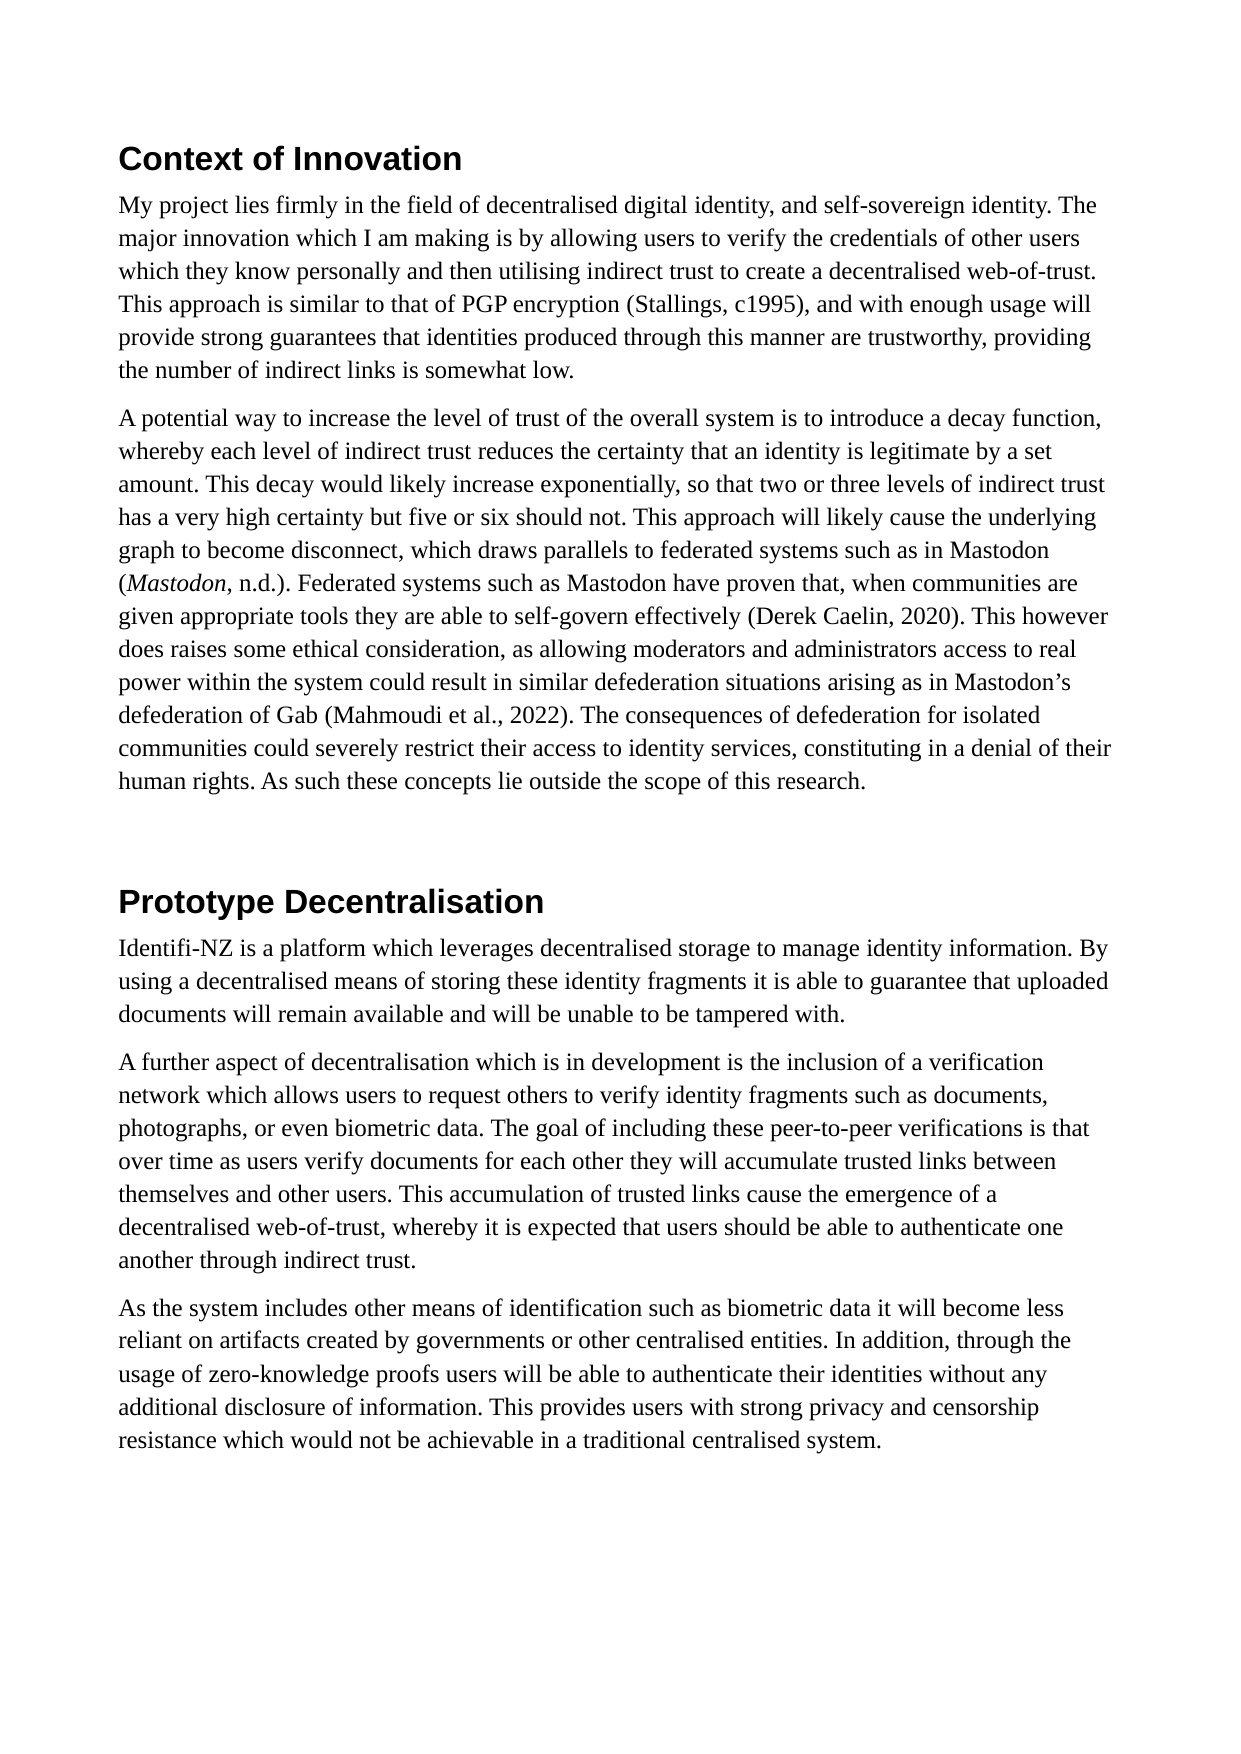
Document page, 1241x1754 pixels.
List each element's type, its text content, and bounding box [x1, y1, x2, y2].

text A potential way to increase the level of trust of the overall system is to introduce a decay function, whereby each level of indirect trust reduces the certainty that an identity is legitimate by a set amount. This decay would likely increase exponentially, so that two or three levels of indirect trust has a very high certainty but five or six should not. This approach will likely cause the underlying graph to become disconnect, which draws parallels to federated systems such as in Mastodon (Mastodon, n.d.). Federated systems such as Mastodon have proven that, when communities are given appropriate tools they are able to self-govern effectively (Derek Caelin, 2020). This however does raises some ethical consideration, as allowing moderators and administrators access to real power within the system could result in similar defederation situations arising as in Mastodon’s defederation of Gab (Mahmoudi et al., 2022). The consequences of defederation for isolated communities could severely restrict their access to identity services, constituting in a denial of their human rights. As such these concepts lie outside the scope of this research. [118, 403, 1122, 795]
text A further aspect of decentralisation which is in development is the inclusion of a verification network which allows users to request others to verify identity fragments such as documents, photographs, or even biometric data. The goal of including these peer-to-peer verifications is that over time as users verify documents for each other they will accumulate trusted links between themselves and other users. This accumulation of trusted links cause the emergence of a decentralised web-of-trust, whereby it is expected that users should be able to authenticate one another through indirect trust. [118, 1047, 1122, 1274]
text Identifi-NZ is a platform which leverages decentralised storage to manage identity information. By using a decentralised means of storing these identity fragments it is able to guarantee that uploaded documents will remain available and will be unable to be tampered with. [118, 933, 1122, 1028]
subtitle Context of Innovation [118, 139, 1122, 178]
subtitle Prototype Decentralisation [118, 882, 1122, 921]
text My project lies firmly in the field of decentralised digital identity, and self-sovereign identity. The major innovation which I am making is by allowing users to verify the credentials of other users which they know personally and then utilising indirect trust to create a decentralised web-of-trust. This approach is similar to that of PGP encryption (Stallings, c1995), and with enough usage will provide strong guarantees that identities produced through this manner are trustworthy, providing the number of indirect links is somewhat low. [118, 190, 1122, 384]
text As the system includes other means of identification such as biometric data it will become less reliant on artifacts created by governments or other centralised entities. In addition, through the usage of zero-knowledge proofs users will be able to authenticate their identities without any additional disclosure of information. This provides users with strong privacy and censorship resistance which would not be achievable in a traditional centralised system. [118, 1293, 1122, 1453]
